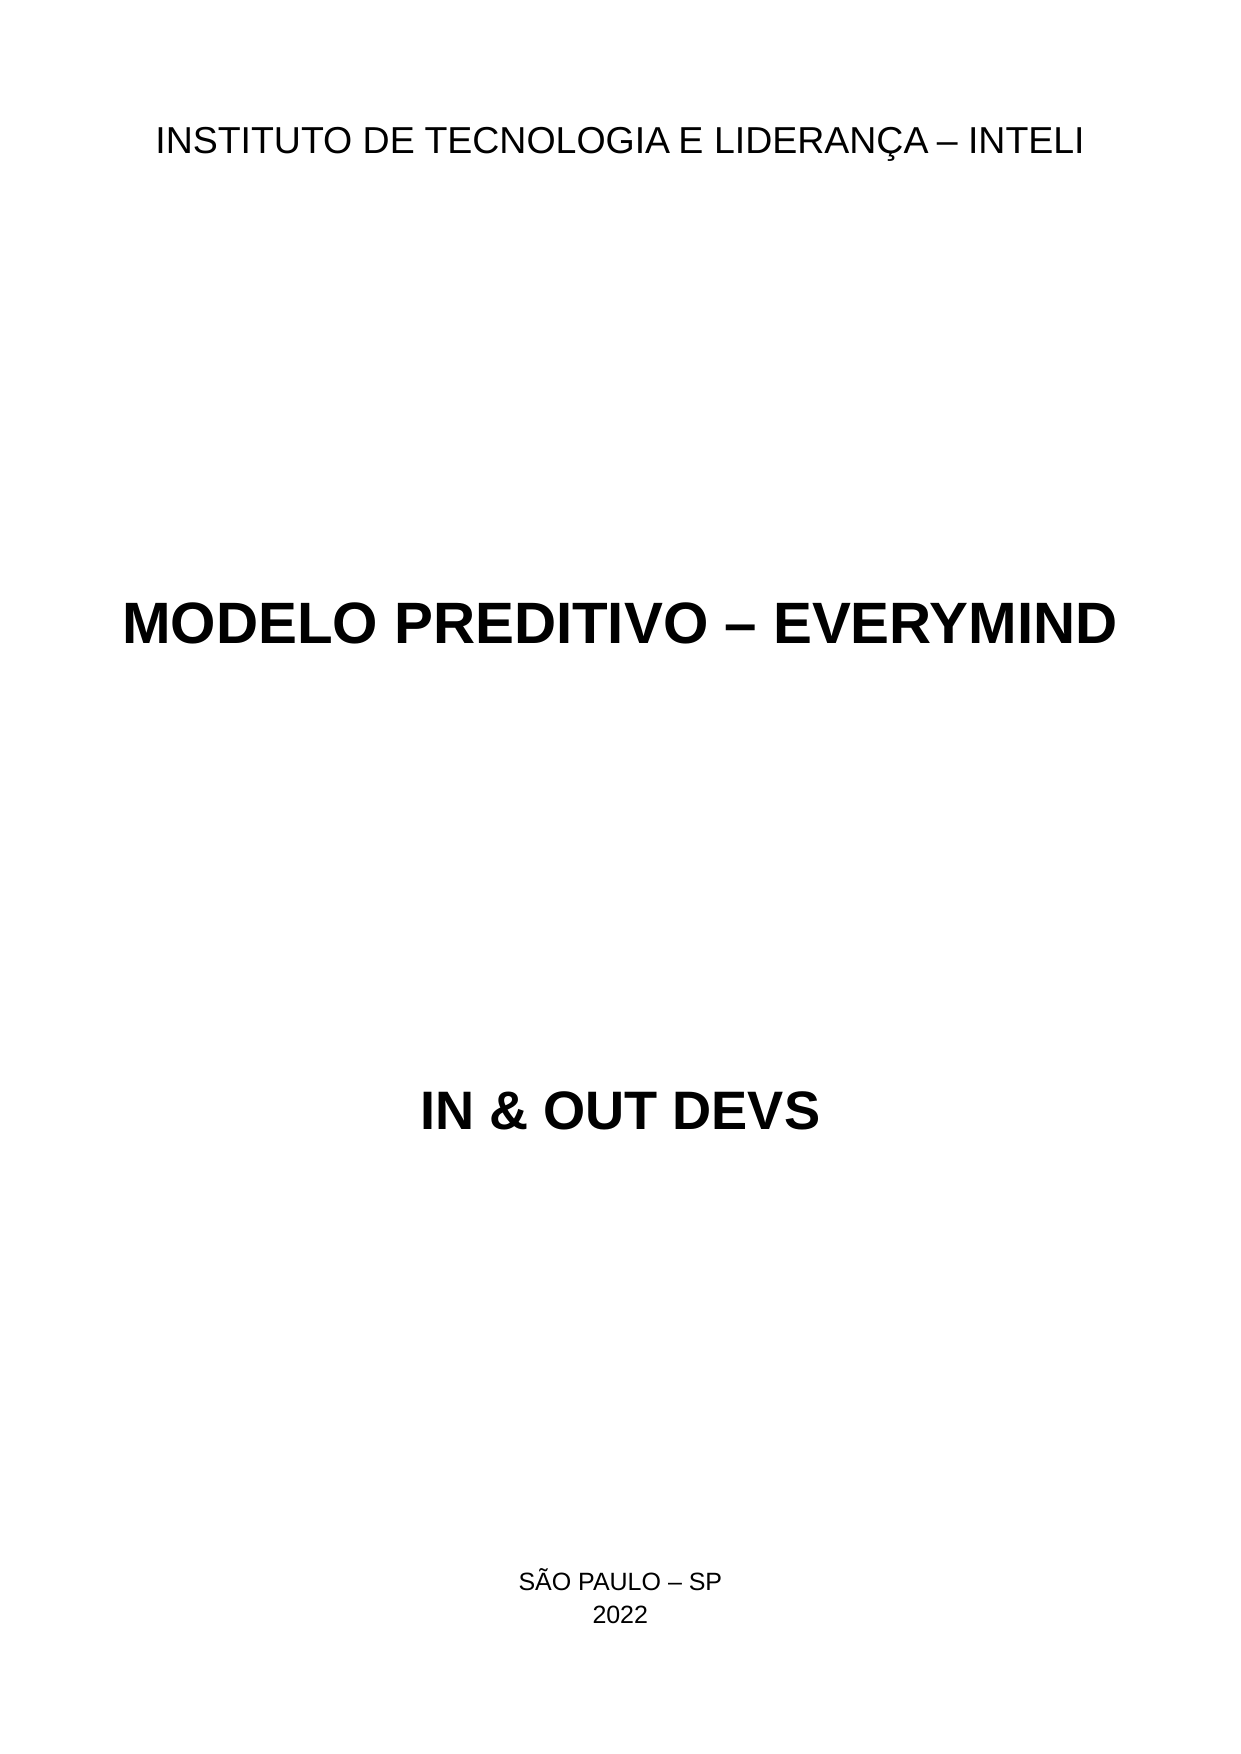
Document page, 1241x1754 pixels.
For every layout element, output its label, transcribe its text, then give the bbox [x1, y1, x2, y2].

text INSTITUTO DE TECNOLOGIA E LIDERANÇA – INTELI [118, 118, 1122, 161]
text IN & OUT DEVS [118, 1079, 1122, 1141]
text MODELO PREDITIVO – EVERYMIND [118, 589, 1122, 656]
text 2022 [118, 1600, 1122, 1629]
text SÃO PAULO – SP [118, 1567, 1122, 1596]
